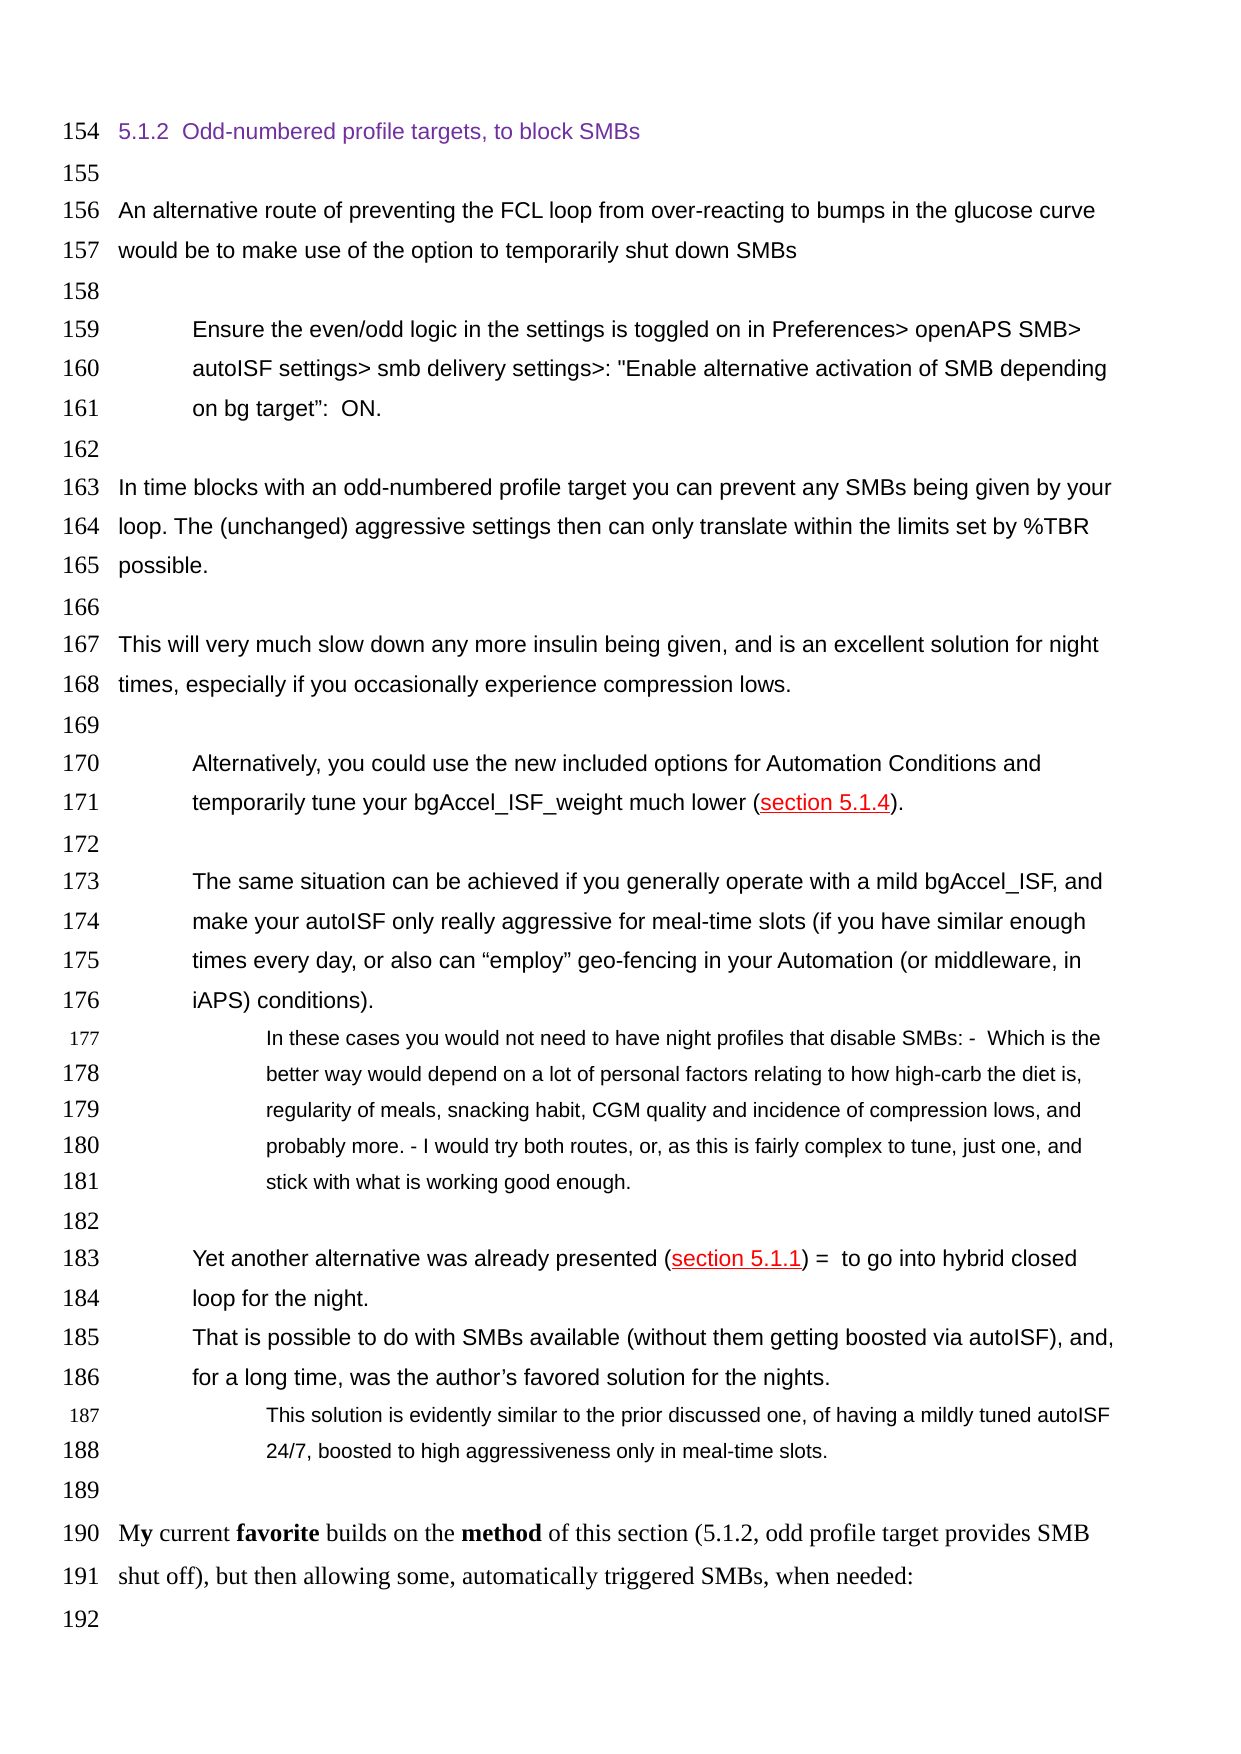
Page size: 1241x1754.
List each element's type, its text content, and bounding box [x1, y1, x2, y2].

text In time blocks with an odd-numbered profile target you can prevent any SMBs being given by your loop. The (unchanged) aggressive settings then can only translate within the limits set by %TBR possible. [118, 473, 1122, 579]
text That is possible to do with SMBs available (without them getting boosted via autoISF), and, for a long time, was the author’s favored solution for the nights. [192, 1324, 1122, 1390]
text The same situation can be achieved if you generally operate with a mild bgAccel_ISF, and make your autoISF only really aggressive for meal-time slots (if you have similar enough times every day, or also can “employ” geo-fencing in your Automation (or middleware, in iAPS) conditions). [192, 868, 1122, 1013]
text This will very much slow down any more insulin being given, and is an excellent solution for night times, especially if you occasionally experience compression lows. [118, 631, 1122, 697]
text My current favorite builds on the method of this section (5.1.2, odd profile target provides SMB shut off), but then allowing some, automatically triggered SMBs, when needed: [118, 1518, 1122, 1590]
text In these cases you would not need to have night profiles that disable SMBs: - Which is the better way would depend on a lot of personal factors relating to how high-carb the diet is, regularity of meals, snacking habit, CGM quality and incidence of compression lows, and probably more. - I would try both routes, or, as this is fairly complex to tune, just one, and stick with what is working good enough. [266, 1026, 1122, 1194]
text Yet another alternative was already presented (section 5.1.1) = to go into hybrid closed loop for the night. [192, 1245, 1122, 1311]
text Ensure the even/odd logic in the settings is toggled on in Preferences> openAPS SMB> autoISF settings> smb delivery settings>: "Enable alternative activation of SMB depending on bg target”: ON. [192, 316, 1122, 421]
text Alternatively, you could use the new included options for Automation Conditions and temporarily tune your bgAccel_ISF_weight much lower (section 5.1.4). [192, 750, 1122, 816]
text This solution is evidently similar to the prior discussed one, of having a mildly tuned autoISF 24/7, boosted to high aggressiveness only in meal-time slots. [266, 1403, 1122, 1463]
text An alternative route of preventing the FCL loop from over-reacting to bumps in the glucose curve would be to make use of the option to temporarily shut down SMBs [118, 197, 1122, 263]
text 5.1.2 Odd-numbered profile targets, to block SMBs [118, 118, 1122, 144]
